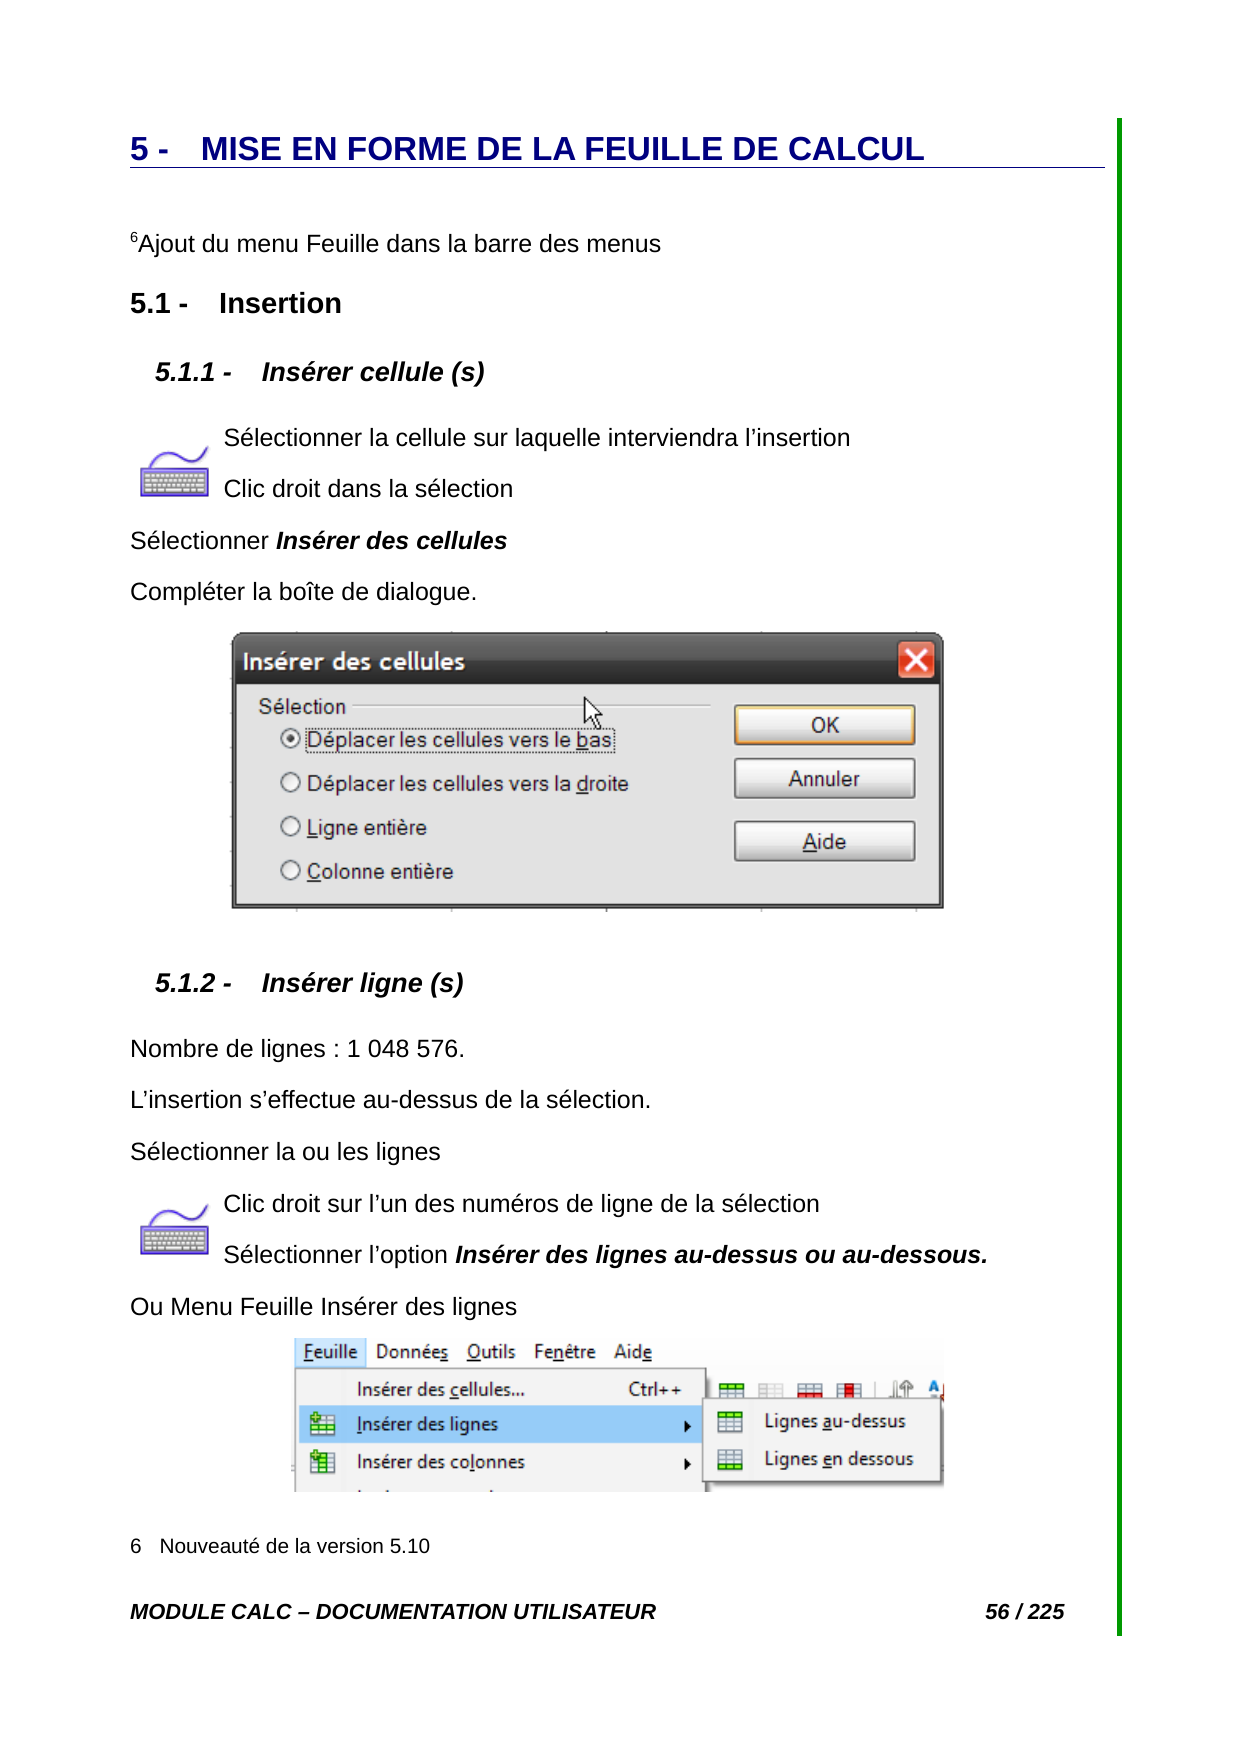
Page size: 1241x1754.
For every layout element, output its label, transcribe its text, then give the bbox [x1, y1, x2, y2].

text Nouveauté de la version 5.10 [130, 1534, 1105, 1558]
picture [291, 1338, 945, 1492]
text Nombre de lignes : 1 048 576. [130, 1035, 1105, 1063]
text Sélectionner Insérer des cellules [130, 527, 1105, 554]
subtitle Insertion [130, 287, 1105, 319]
text L’insertion s’effectue au-dessus de la sélection. [130, 1086, 1105, 1114]
picture [136, 435, 212, 511]
text Ajout du menu Feuille dans la barre des menus [130, 229, 1105, 257]
text Clic droit dans la sélection [212, 475, 1105, 503]
text Sélectionner l’option Insérer des lignes au-dessus ou au-dessous. [212, 1241, 1105, 1269]
subtitle Insérer ligne (s) [155, 968, 1105, 999]
subtitle Insérer cellule (s) [155, 357, 1105, 387]
text Ou Menu Feuille Insérer des lignes [130, 1292, 1105, 1320]
picture [229, 631, 944, 912]
text Compléter la boîte de dialogue. [130, 578, 1105, 606]
text Sélectionner la cellule sur laquelle interviendra l’insertion [130, 423, 1105, 451]
subtitle Mise en forme de la feuille de calcul [130, 130, 1105, 167]
picture [136, 1193, 212, 1269]
text Sélectionner la ou les lignes [130, 1138, 1105, 1166]
text Clic droit sur l’un des numéros de ligne de la sélection [130, 1189, 1105, 1217]
